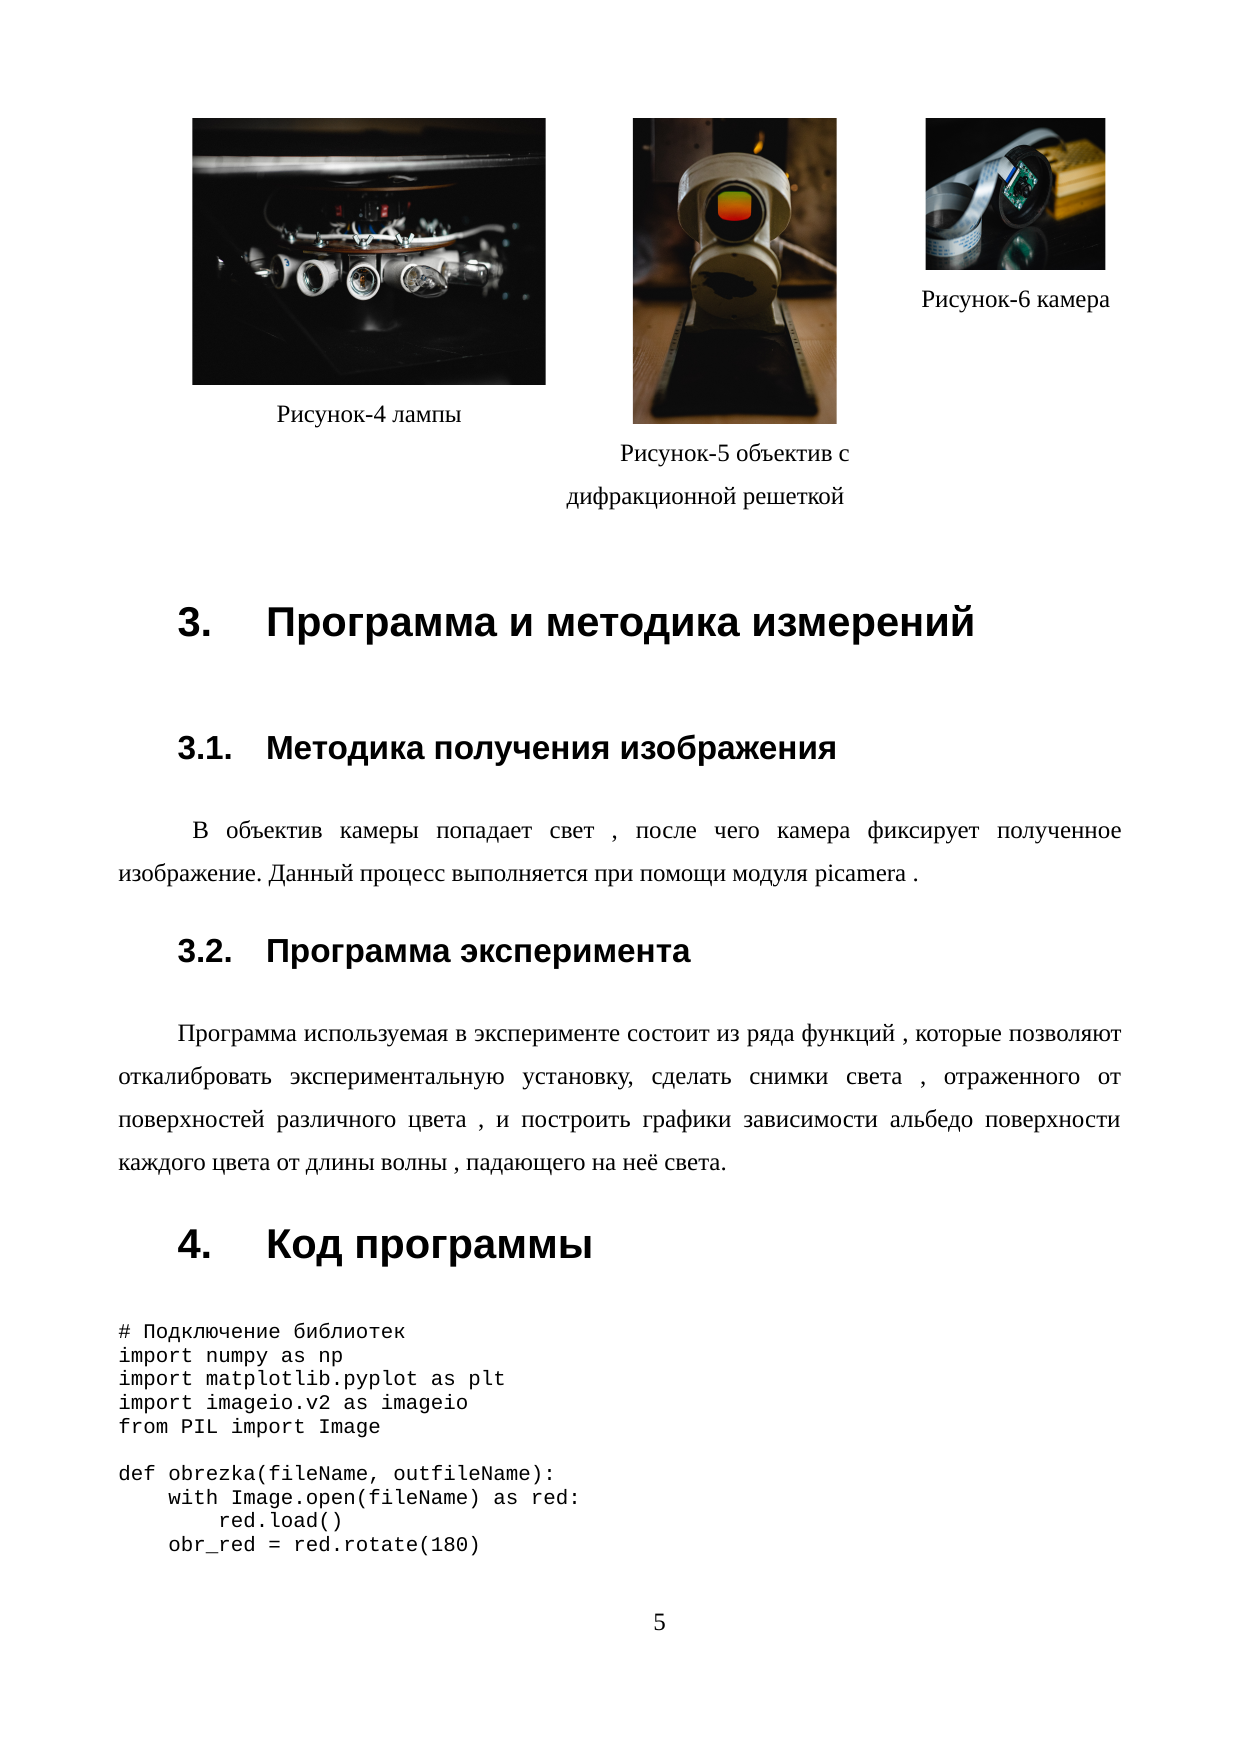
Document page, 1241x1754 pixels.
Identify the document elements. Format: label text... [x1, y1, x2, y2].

text red.load() [118, 1510, 1122, 1534]
table_cell Рисунок-5 объектив с дифракционной решеткой [561, 118, 850, 524]
subtitle Код программы [118, 1220, 1122, 1268]
text В объектив камеры попадает свет , после чего камера фиксирует полученное изображение. Данный процесс выполняется при помощи модуля picamera . [118, 815, 1122, 887]
text # Подключение библиотек [118, 1321, 1122, 1345]
text def obrezka(fileName, outfileName): [118, 1463, 1122, 1487]
picture [192, 118, 546, 385]
text import imageio.v2 as imageio [118, 1392, 1122, 1416]
text obr_red = red.rotate(180) [118, 1534, 1122, 1558]
table_cell Рисунок-4 лампы [118, 118, 561, 524]
table_cell Рисунок-6 камера [850, 118, 1122, 524]
text from PIL import Image [118, 1416, 1122, 1439]
text with Image.open(fileName) as red: [118, 1487, 1122, 1510]
subtitle Программа и методика измерений [118, 597, 1122, 645]
text import matplotlib.pyplot as plt [118, 1368, 1122, 1392]
picture [925, 118, 1106, 270]
text Программа используемая в эксперименте состоит из ряда функций , которые позволяют откалибровать экспериментальную установку, сделать снимки света , отраженного от поверхностей различного цвета , и построить графики зависимости альбедо поверхности каждого цвета от длины волны , падающего на неё света. [118, 1018, 1122, 1176]
subtitle Программа эксперимента [118, 931, 1122, 969]
text import numpy as np [118, 1345, 1122, 1368]
subtitle Методика получения изображения [118, 728, 1122, 766]
picture [632, 118, 837, 424]
